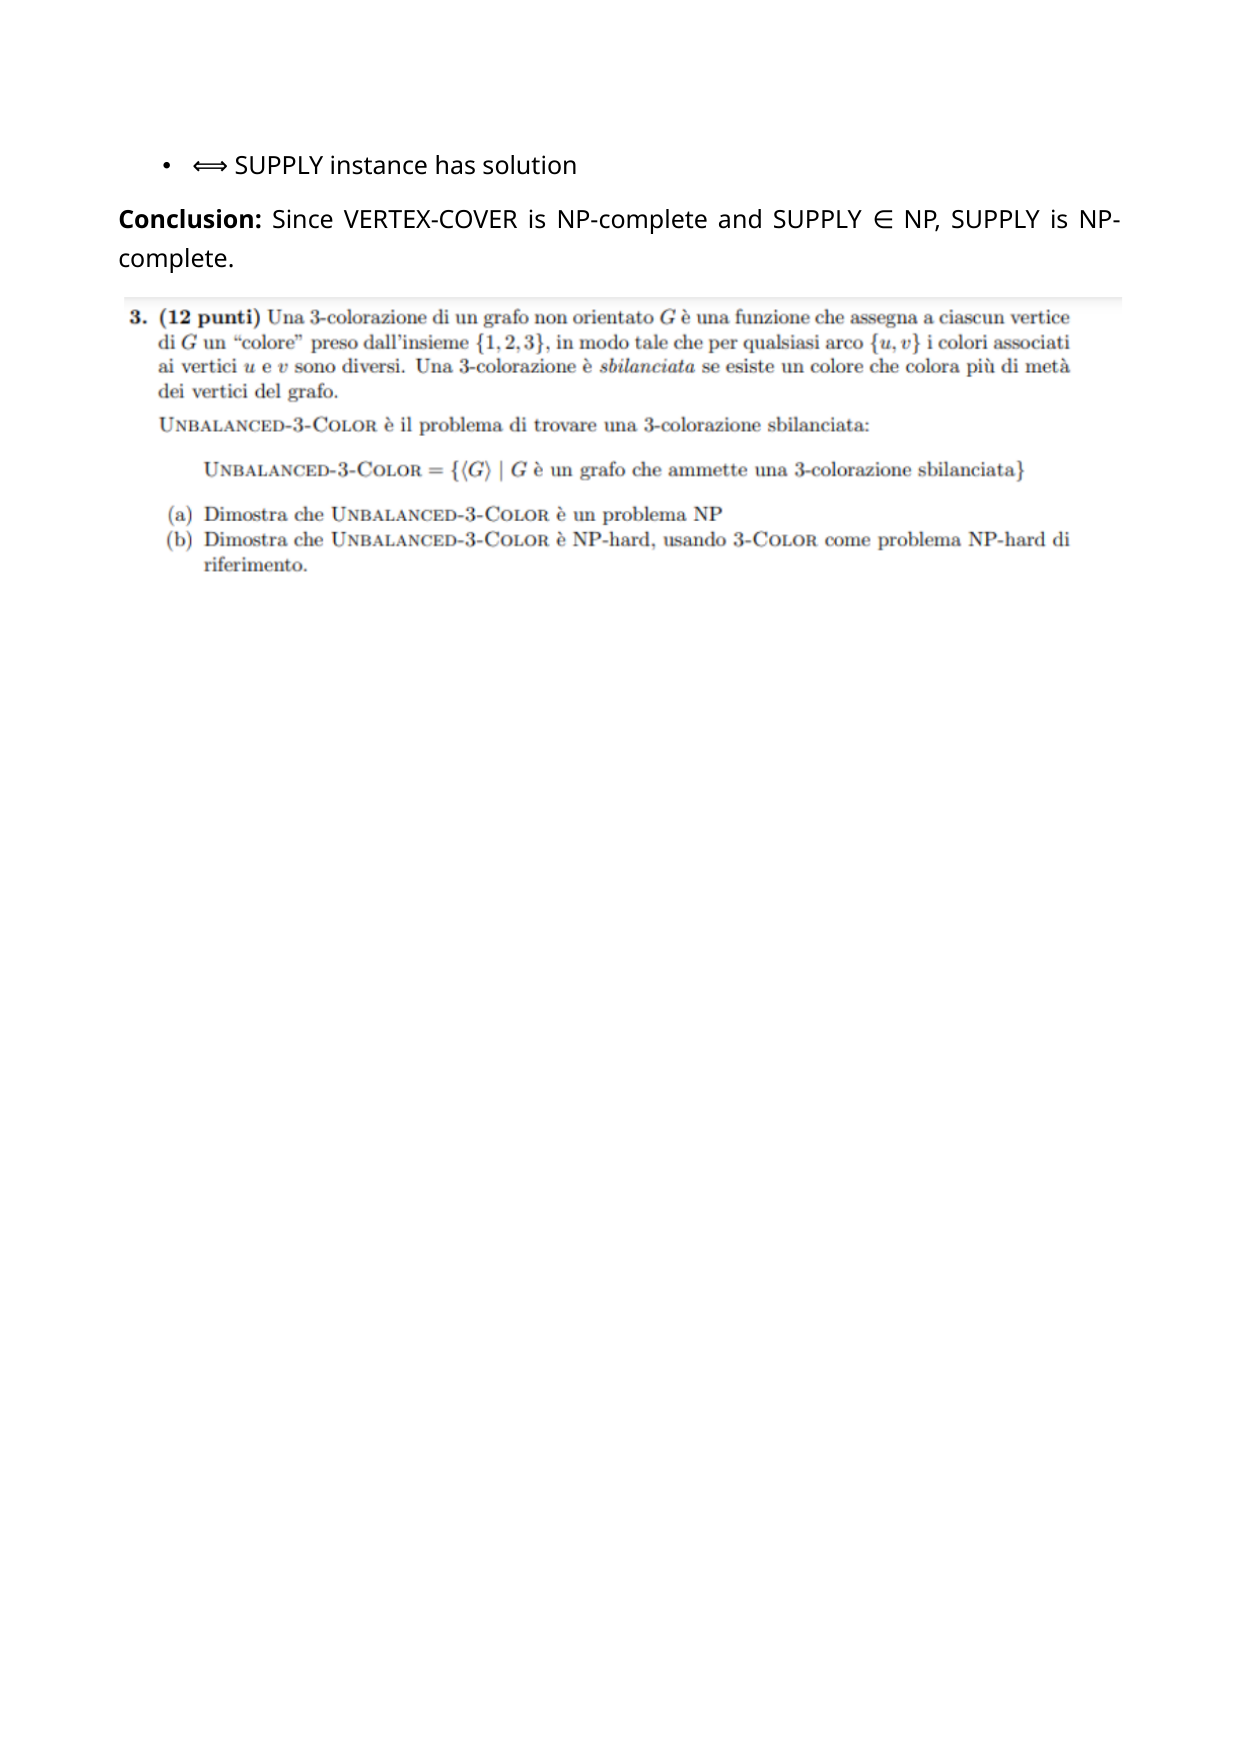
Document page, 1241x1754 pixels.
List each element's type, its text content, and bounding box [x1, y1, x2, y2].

text Conclusion: Since VERTEX-COVER is NP-complete and SUPPLY ∈ NP, SUPPLY is NP-complete. [118, 202, 1122, 275]
picture [118, 297, 1123, 593]
list ⟺ SUPPLY instance has solution [162, 148, 1122, 182]
